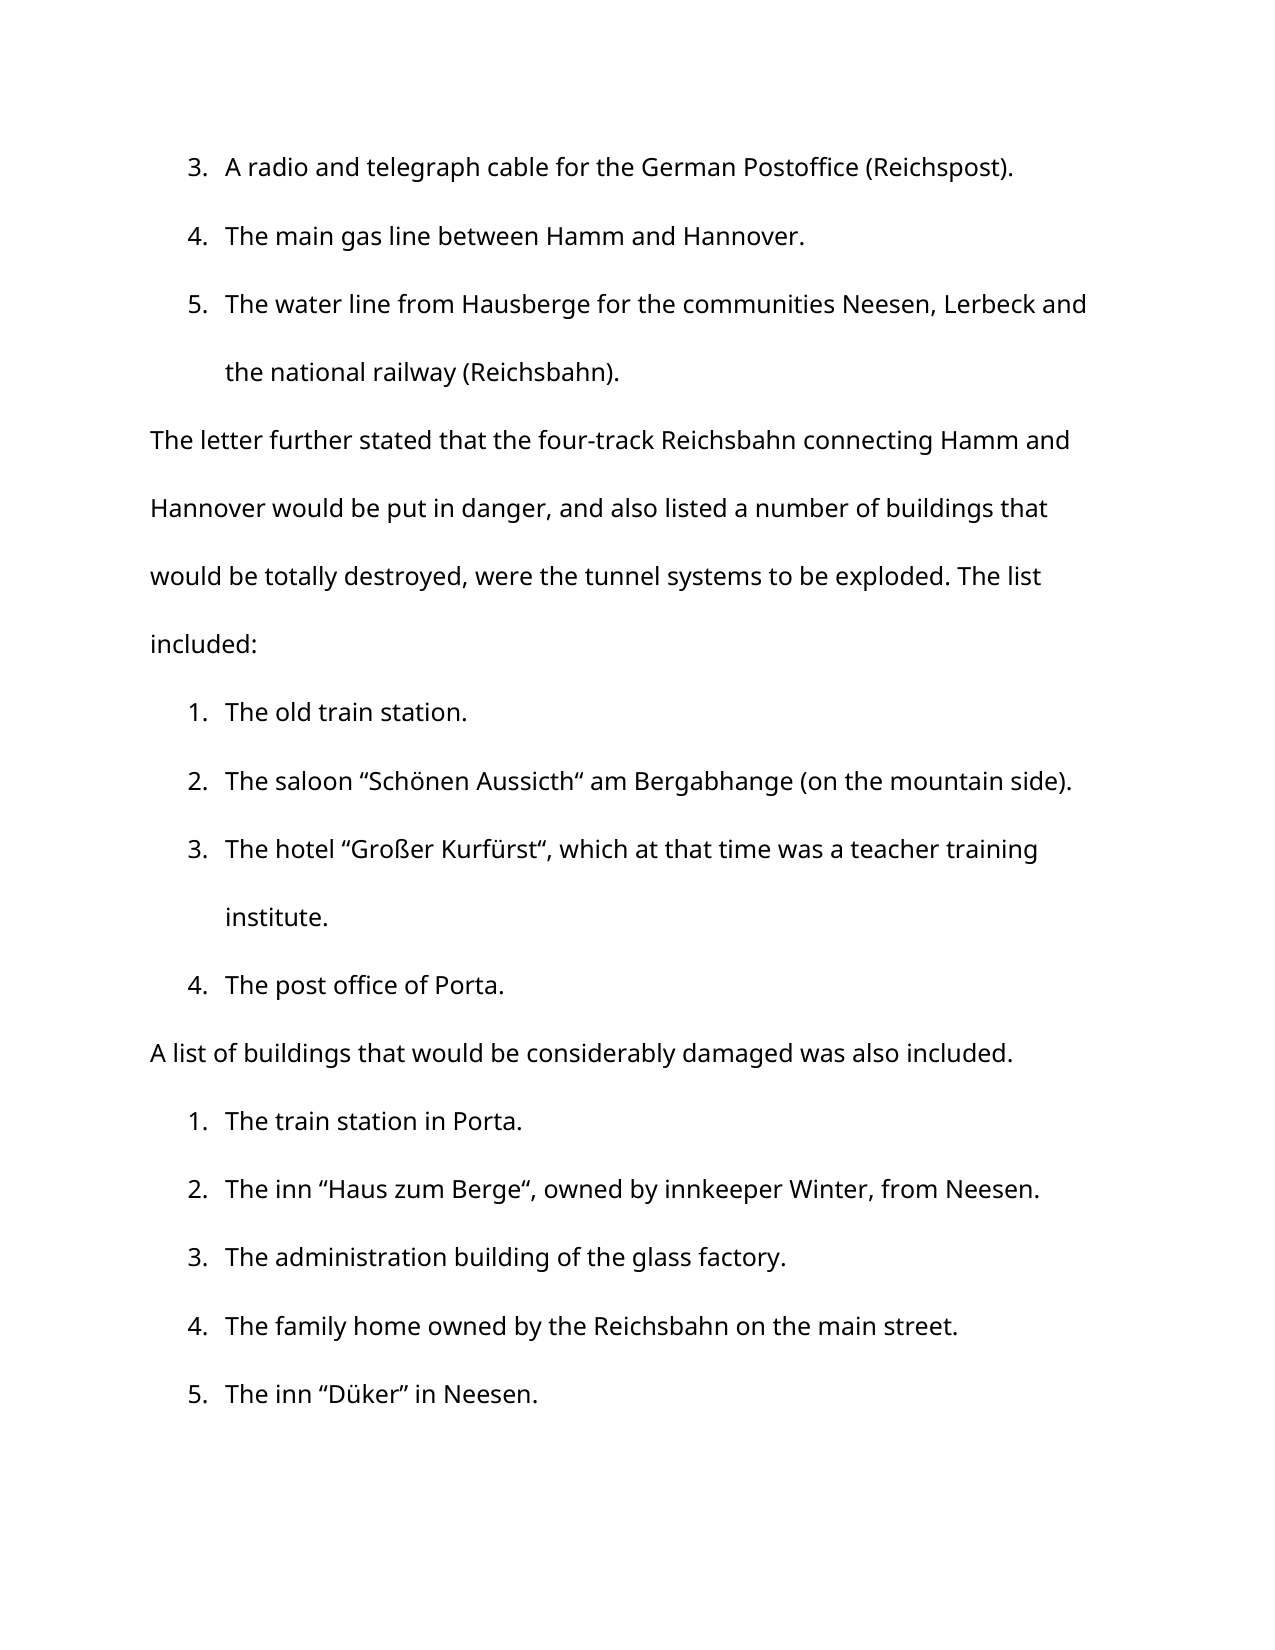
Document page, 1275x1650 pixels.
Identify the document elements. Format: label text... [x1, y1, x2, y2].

list The water line from Hausberge for the communities Neesen, Lerbeck and the national railway (Reichsbahn). [187, 286, 1125, 388]
list The main gas line between Hamm and Hannover. [187, 218, 1125, 252]
list The administration building of the glass factory. [187, 1240, 1125, 1274]
list The old train station. [187, 695, 1125, 729]
list The inn “Düker” in Neesen. [187, 1376, 1125, 1410]
list The family home owned by the Reichsbahn on the main street. [187, 1308, 1125, 1342]
list The saloon “Schönen Aussicth“ am Bergabhange (on the mountain side). [187, 763, 1125, 797]
list The inn “Haus zum Berge“, owned by innkeeper Winter, from Neesen. [187, 1172, 1125, 1206]
list A radio and telegraph cable for the German Postoffice (Reichspost). [187, 150, 1125, 184]
list The post office of Porta. [187, 967, 1125, 1002]
text The letter further stated that the four-track Reichsbahn connecting Hamm and Hannover would be put in danger, and also listed a number of buildings that would be totally destroyed, were the tunnel systems to be exploded. The list included: [150, 422, 1125, 661]
text A list of buildings that would be considerably damaged was also included. [150, 1036, 1125, 1070]
list The hotel “Großer Kurfürst“, which at that time was a teacher training institute. [187, 831, 1125, 933]
list The train station in Porta. [187, 1104, 1125, 1138]
